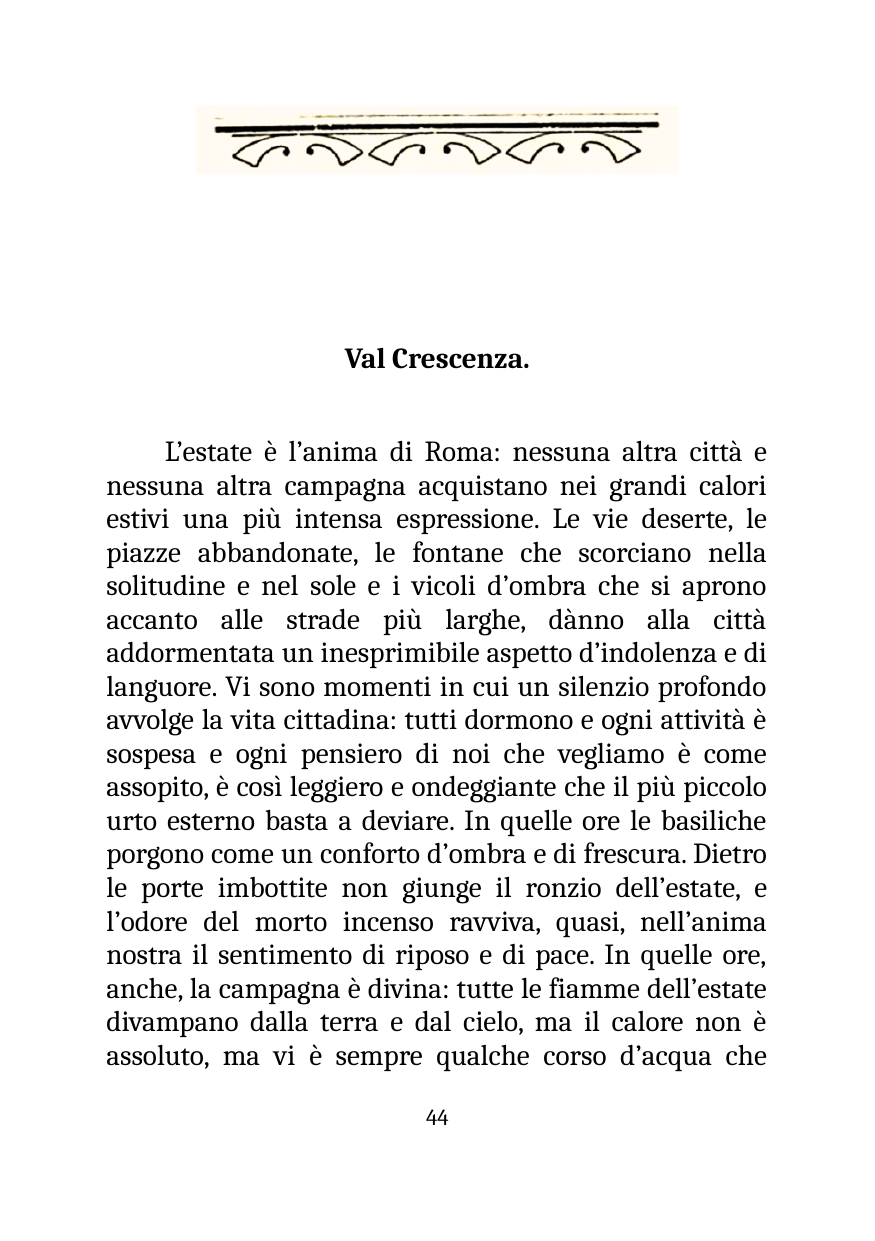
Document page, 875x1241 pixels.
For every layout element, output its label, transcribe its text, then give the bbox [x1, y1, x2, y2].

text L’estate è l’anima di Roma: nessuna altra città e nessuna altra campagna acquistano nei grandi calori estivi una più intensa espressione. Le vie deserte, le piazze abbandonate, le fontane che scorciano nella solitudine e nel sole e i vicoli d’ombra che si aprono accanto alle strade più larghe, dànno alla città addormentata un inesprimibile aspetto d’indolenza e di languore. Vi sono momenti in cui un silenzio profondo avvolge la vita cittadina: tutti dormono e ogni attività è sospesa e ogni pensiero di noi che vegliamo è come assopito, è così leggiero e ondeggiante che il più piccolo urto esterno basta a deviare. In quelle ore le basiliche porgono come un conforto d’ombra e di frescura. Dietro le porte imbottite non giunge il ronzio dell’estate, e l’odore del morto incenso ravviva, quasi, nell’anima nostra il sentimento di riposo e di pace. In quelle ore, anche, la campagna è divina: tutte le fiamme dell’estate divampano dalla terra e dal cielo, ma il calore non è assoluto, ma vi è sempre qualche corso d’acqua che [106, 435, 768, 1072]
subtitle Val Crescenza. [106, 342, 768, 376]
picture [195, 106, 679, 174]
